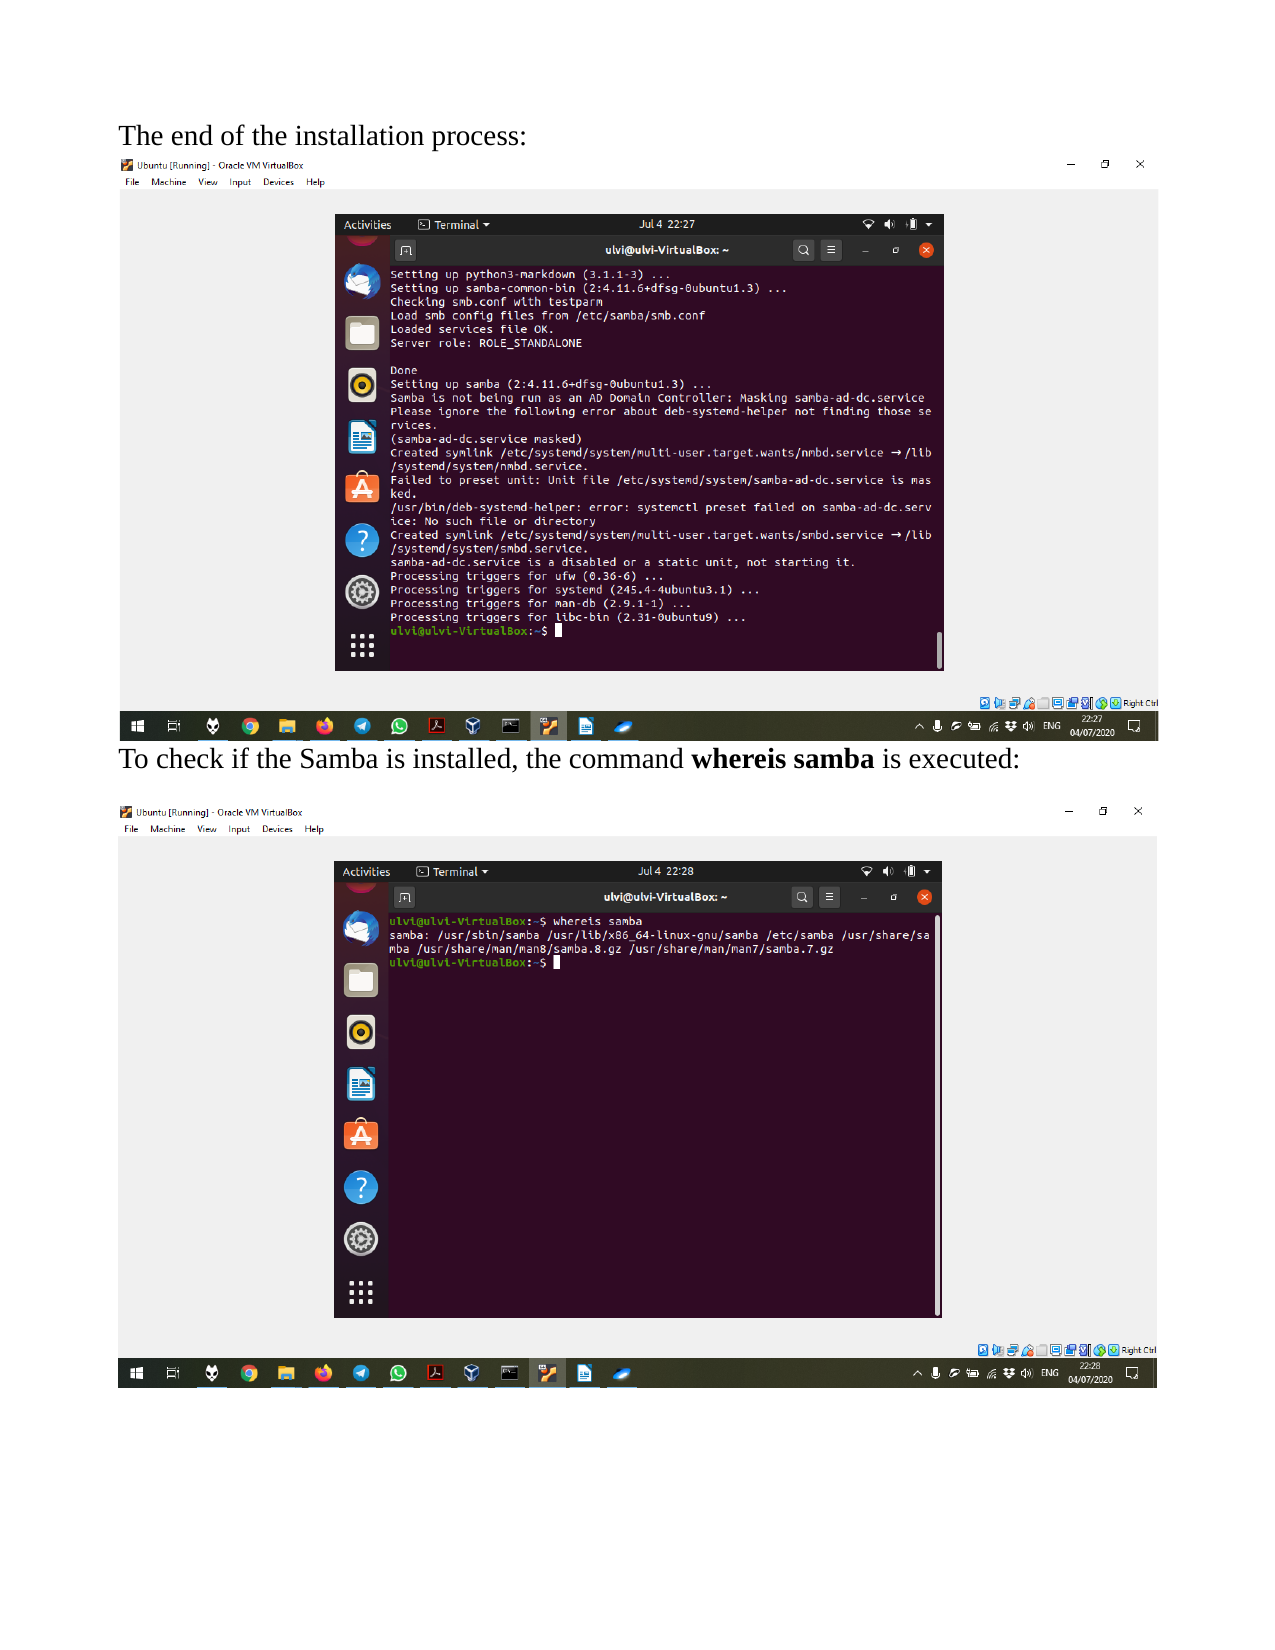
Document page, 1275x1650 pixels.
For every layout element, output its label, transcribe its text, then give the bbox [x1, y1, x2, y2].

picture [118, 803, 1157, 1388]
picture [119, 156, 1159, 741]
text To check if the Samba is installed, the command whereis samba is executed: [118, 181, 1157, 774]
text The end of the installation process: [118, 118, 1157, 152]
